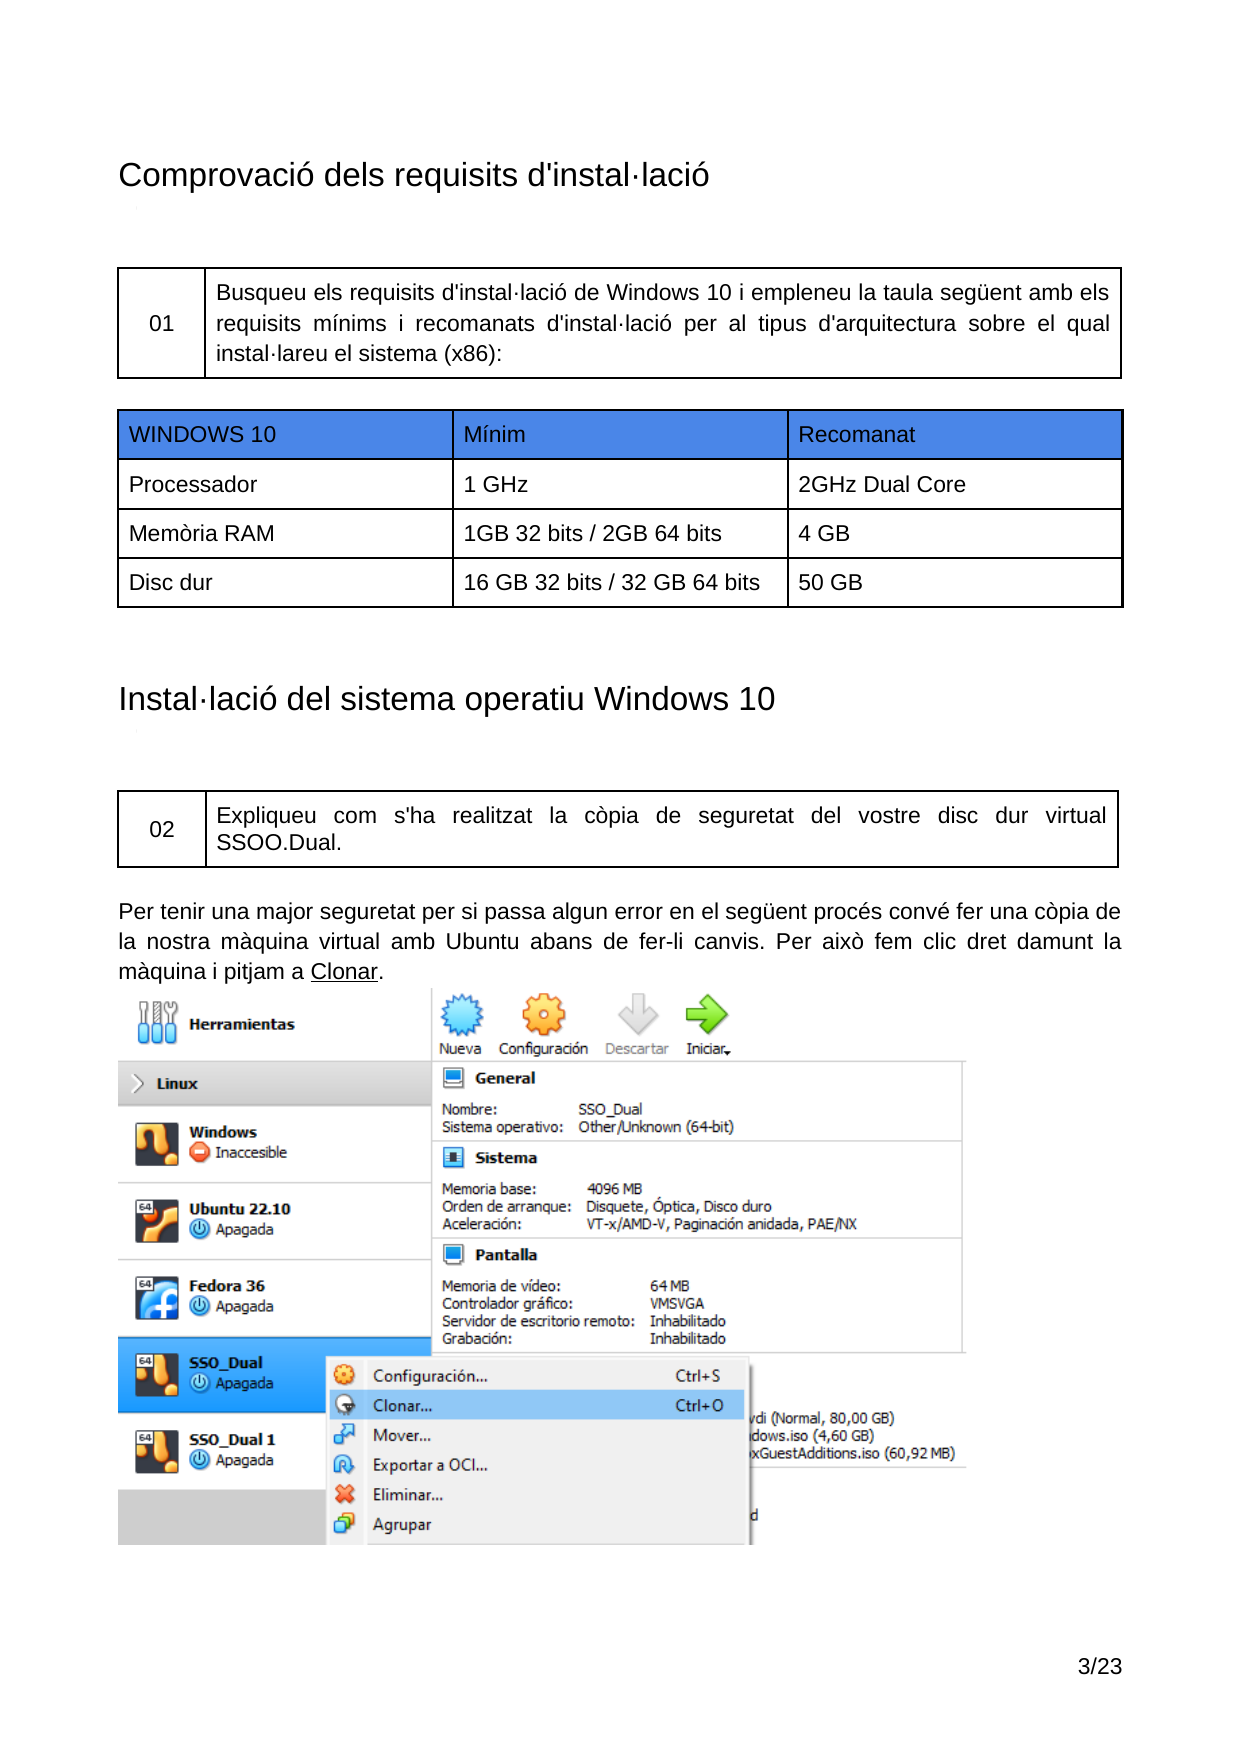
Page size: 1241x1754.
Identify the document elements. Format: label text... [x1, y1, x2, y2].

table_header Expliqueu com s'ha realitzat la còpia de seguretat del vostre disc dur virtual SSOO.Dual. [207, 792, 1117, 866]
subtitle Comprovació dels requisits d'instal·lació [118, 156, 1122, 194]
table_cell Disc dur [119, 559, 452, 606]
picture [118, 988, 967, 1545]
table_header Mínim [454, 411, 787, 458]
table_cell 16 GB 32 bits / 32 GB 64 bits [454, 559, 787, 606]
table_header Busqueu els requisits d'instal·lació de Windows 10 i empleneu la taula següent amb els requisits mínims i recomanats d'instal·lació per al tipus d'arquitectura sobre el qual instal·lareu el sistema (x86): [206, 269, 1120, 377]
table_header 02 [119, 792, 205, 866]
table_cell 1GB 32 bits / 2GB 64 bits [454, 510, 787, 557]
table_header Recomanat [789, 411, 1121, 458]
table_cell 1 GHz [454, 460, 787, 507]
table_cell Processador [119, 460, 452, 507]
table_header WINDOWS 10 [119, 411, 452, 458]
table_cell 50 GB [789, 559, 1121, 606]
table_header 01 [119, 269, 204, 377]
table_cell Memòria RAM [119, 510, 452, 557]
table_cell 2GHz Dual Core [789, 460, 1121, 507]
table_cell 4 GB [789, 510, 1121, 557]
text Per tenir una major seguretat per si passa algun error en el següent procés convé fer una còpia de la nostra màquina virtual amb Ubuntu abans de fer-li canvis. Per això fem clic dret damunt la màquina i pitjam a Clonar. [118, 898, 1122, 984]
subtitle Instal·lació del sistema operatiu Windows 10 [118, 678, 1122, 717]
